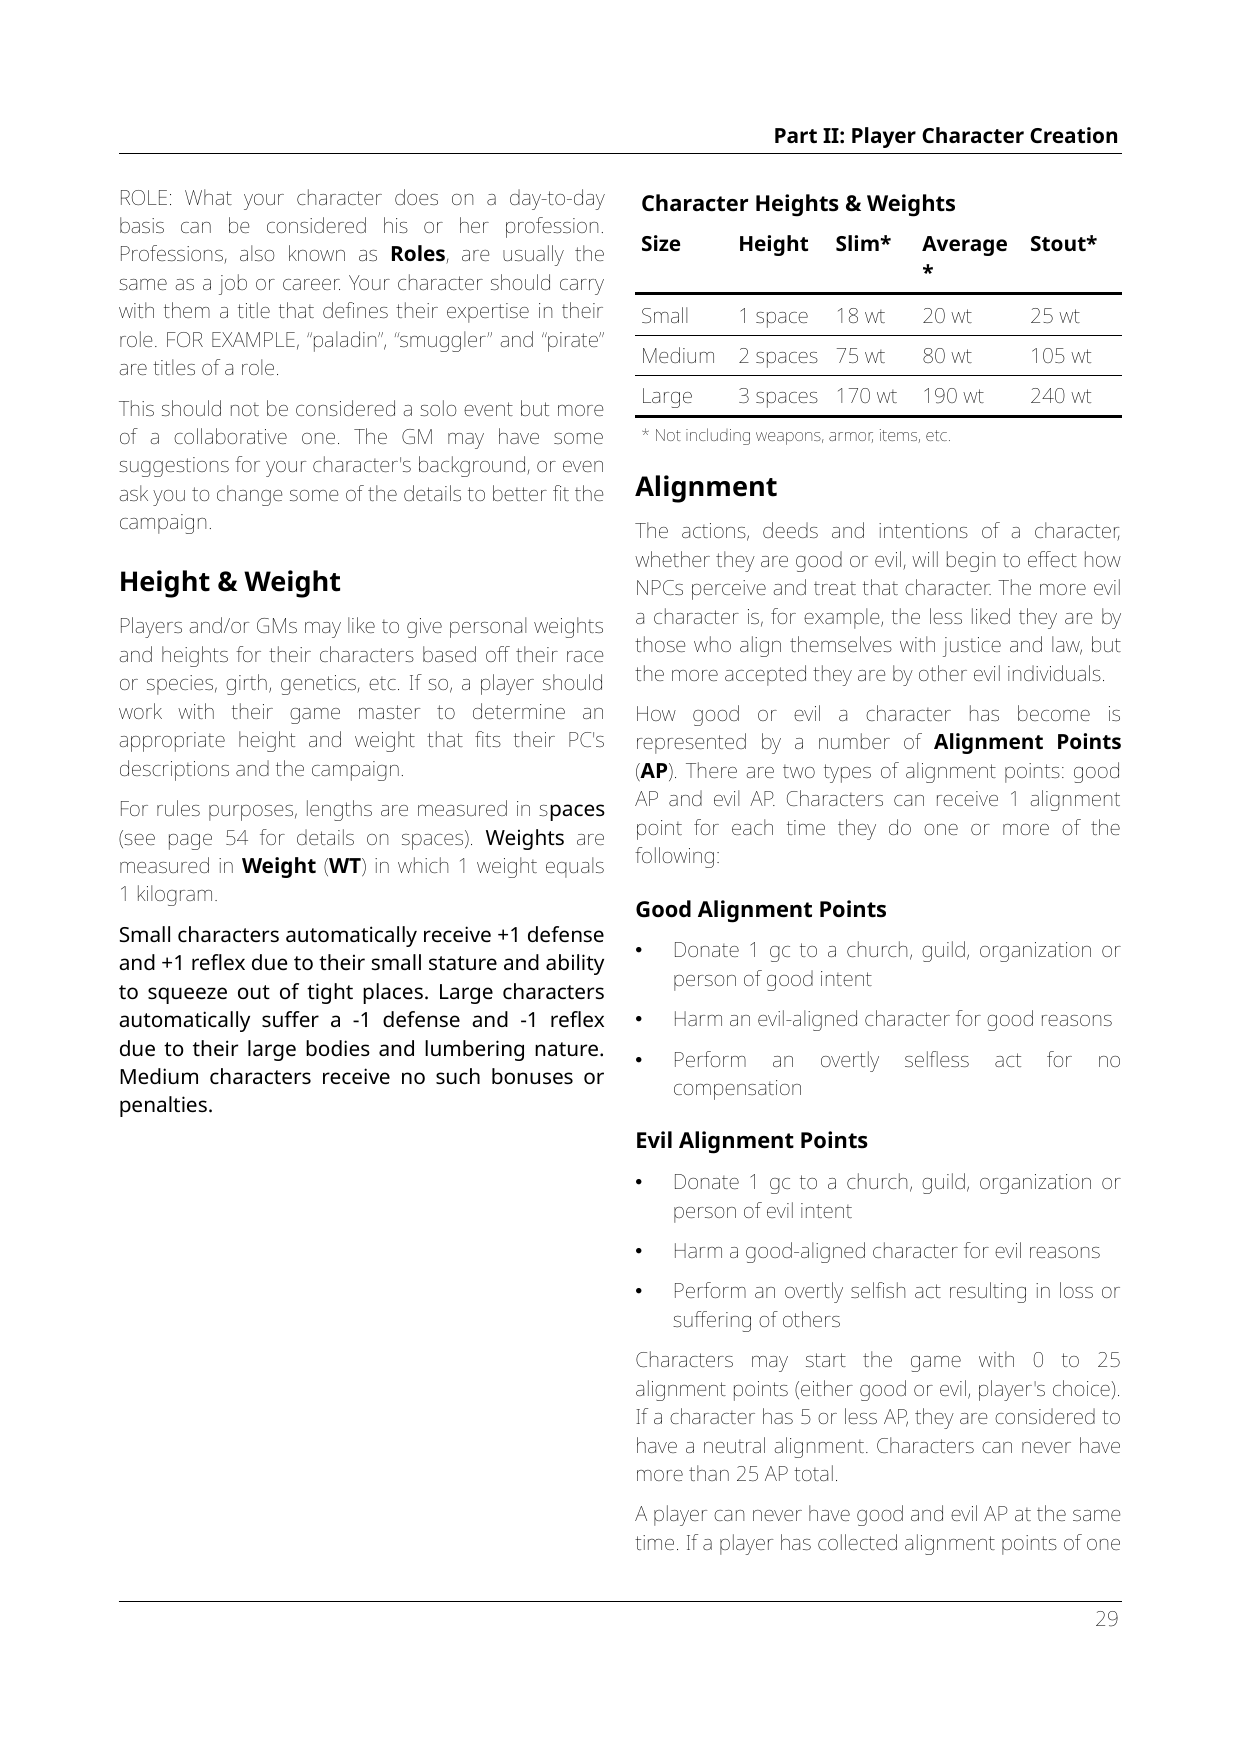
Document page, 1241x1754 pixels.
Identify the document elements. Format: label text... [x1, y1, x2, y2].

table_cell 25 wt [1024, 295, 1122, 335]
table_cell 170 wt [830, 376, 916, 415]
table_cell Small [635, 295, 732, 335]
table_cell Large [635, 376, 732, 415]
list Perform an overtly selfish act resulting in loss or suffering of others [635, 1277, 1122, 1333]
table_cell 80 wt [916, 336, 1024, 375]
list Harm a good-aligned character for evil reasons [635, 1236, 1122, 1264]
table_cell 3 spaces [732, 376, 829, 415]
text Good Alignment Points [635, 894, 1122, 923]
table_cell Average* [916, 224, 1024, 292]
table_cell 105 wt [1024, 336, 1122, 375]
table_cell 190 wt [916, 376, 1024, 415]
text The actions, deeds and intentions of a character, whether they are good or evil, will begin to effect how NPCs perceive and treat that character. The more evil a character is, for example, the less liked they are by those who align themselves with justice and law, but the more accepted they are by other evil individuals. [635, 516, 1122, 687]
text How good or evil a character has become is represented by a number of Alignment Points (AP). There are two types of alignment points: good AP and evil AP. Characters can receive 1 alignment point for each time they do one or more of the following: [635, 699, 1122, 870]
text This should not be considered a solo event but more of a collaborative one. The GM may have some suggestions for your character's background, or even ask you to change some of the details to better fit the campaign. [118, 394, 605, 536]
table_cell 1 space [732, 295, 829, 335]
text Height & Weight [118, 563, 605, 600]
table_header Character Heights & Weights [635, 183, 1122, 224]
text ROLE: What your character does on a day-to-day basis can be considered his or her profession. Professions, also known as Roles, are usually the same as a job or career. Your character should carry with them a title that defines their expertise in their role. FOR EXAMPLE, “paladin”, “smuggler” and “pirate” are titles of a role. [118, 183, 605, 382]
text Players and/or GMs may like to give personal weights and heights for their characters based off their race or species, girth, genetics, etc. If so, a player should work with their game master to determine an appropriate height and weight that fits their PC's descriptions and the campaign. [118, 612, 605, 782]
table_cell Size [635, 224, 732, 292]
list Donate 1 gc to a church, guild, organization or person of good intent [635, 935, 1122, 992]
text Characters may start the game with 0 to 25 alignment points (either good or evil, player's choice). If a character has 5 or less AP, they are considered to have a neutral alignment. Characters can never have more than 25 AP total. [635, 1345, 1122, 1488]
table_cell Height [732, 224, 829, 292]
table_cell 18 wt [830, 295, 916, 335]
table_cell 2 spaces [732, 336, 829, 375]
list Donate 1 gc to a church, guild, organization or person of evil intent [635, 1167, 1122, 1224]
subtitle Alignment [635, 467, 1122, 504]
table_cell 240 wt [1024, 376, 1122, 415]
list Harm an evil-aligned character for good reasons [635, 1004, 1122, 1033]
table_cell 75 wt [830, 336, 916, 375]
table_cell 20 wt [916, 295, 1024, 335]
text A player can never have good and evil AP at the same time. If a player has collected alignment points of one [635, 1499, 1122, 1556]
table_cell * Not including weapons, armor, items, etc. [635, 418, 1122, 452]
list Perform an overtly selfless act for no compensation [635, 1045, 1122, 1102]
text Evil Alignment Points [635, 1126, 1122, 1155]
text Small characters automatically receive +1 defense and +1 reflex due to their small stature and ability to squeeze out of tight places. Large characters automatically suffer a -1 defense and -1 reflex due to their large bodies and lumbering nature. Medium characters receive no such bonuses or penalties. [118, 920, 605, 1119]
text For rules purposes, lengths are measured in spaces (see page 36 for details on spaces). Weights are measured in Weight (WT) in which 1 weight equals 1 kilogram. [118, 794, 605, 908]
table_cell Slim* [830, 224, 916, 292]
table_cell Stout* [1024, 224, 1122, 292]
table_cell Medium [635, 336, 732, 375]
